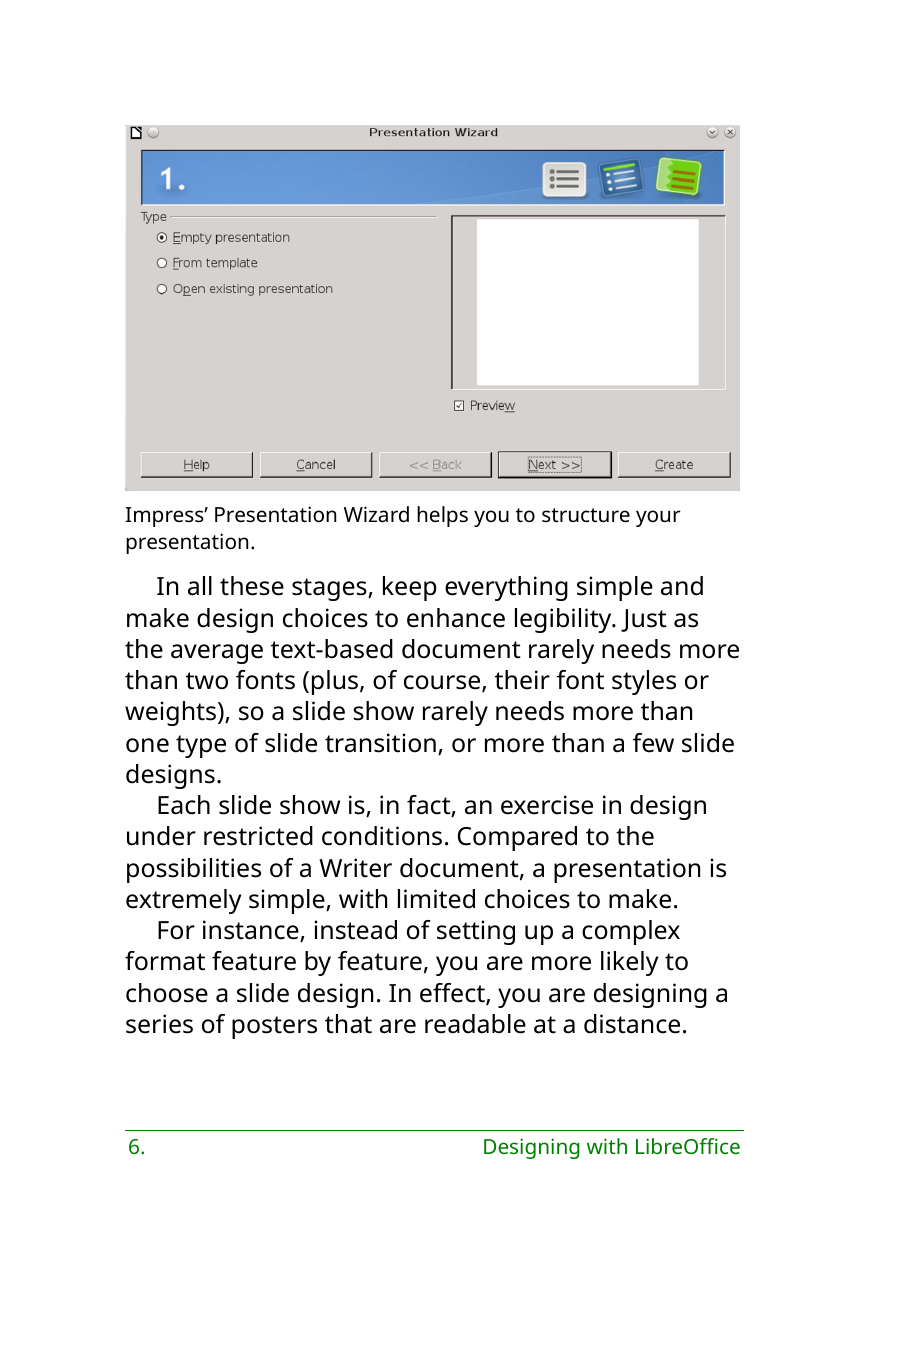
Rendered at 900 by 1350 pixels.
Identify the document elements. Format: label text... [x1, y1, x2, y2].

table_cell Impress’ Presentation Wizard helps you to structure your presentation. [125, 493, 744, 555]
text Each slide show is, in fact, an exercise in design under restricted conditions. Compared to the possibilities of a Writer document, a presentation is extremely simple, with limited choices to make. [125, 789, 744, 914]
text In all these stages, keep everything simple and make design choices to enhance legibility. Just as the average text-based document rarely needs more than two fonts (plus, of course, their font styles or weights), so a slide show rarely needs more than one type of slide transition, or more than a few slide designs. [125, 571, 744, 789]
text For instance, instead of setting up a complex format feature by feature, you are more likely to choose a slide design. In effect, you are designing a series of posters that are readable at a distance. [125, 914, 744, 1039]
table_header [125, 125, 744, 493]
picture [125, 125, 740, 491]
